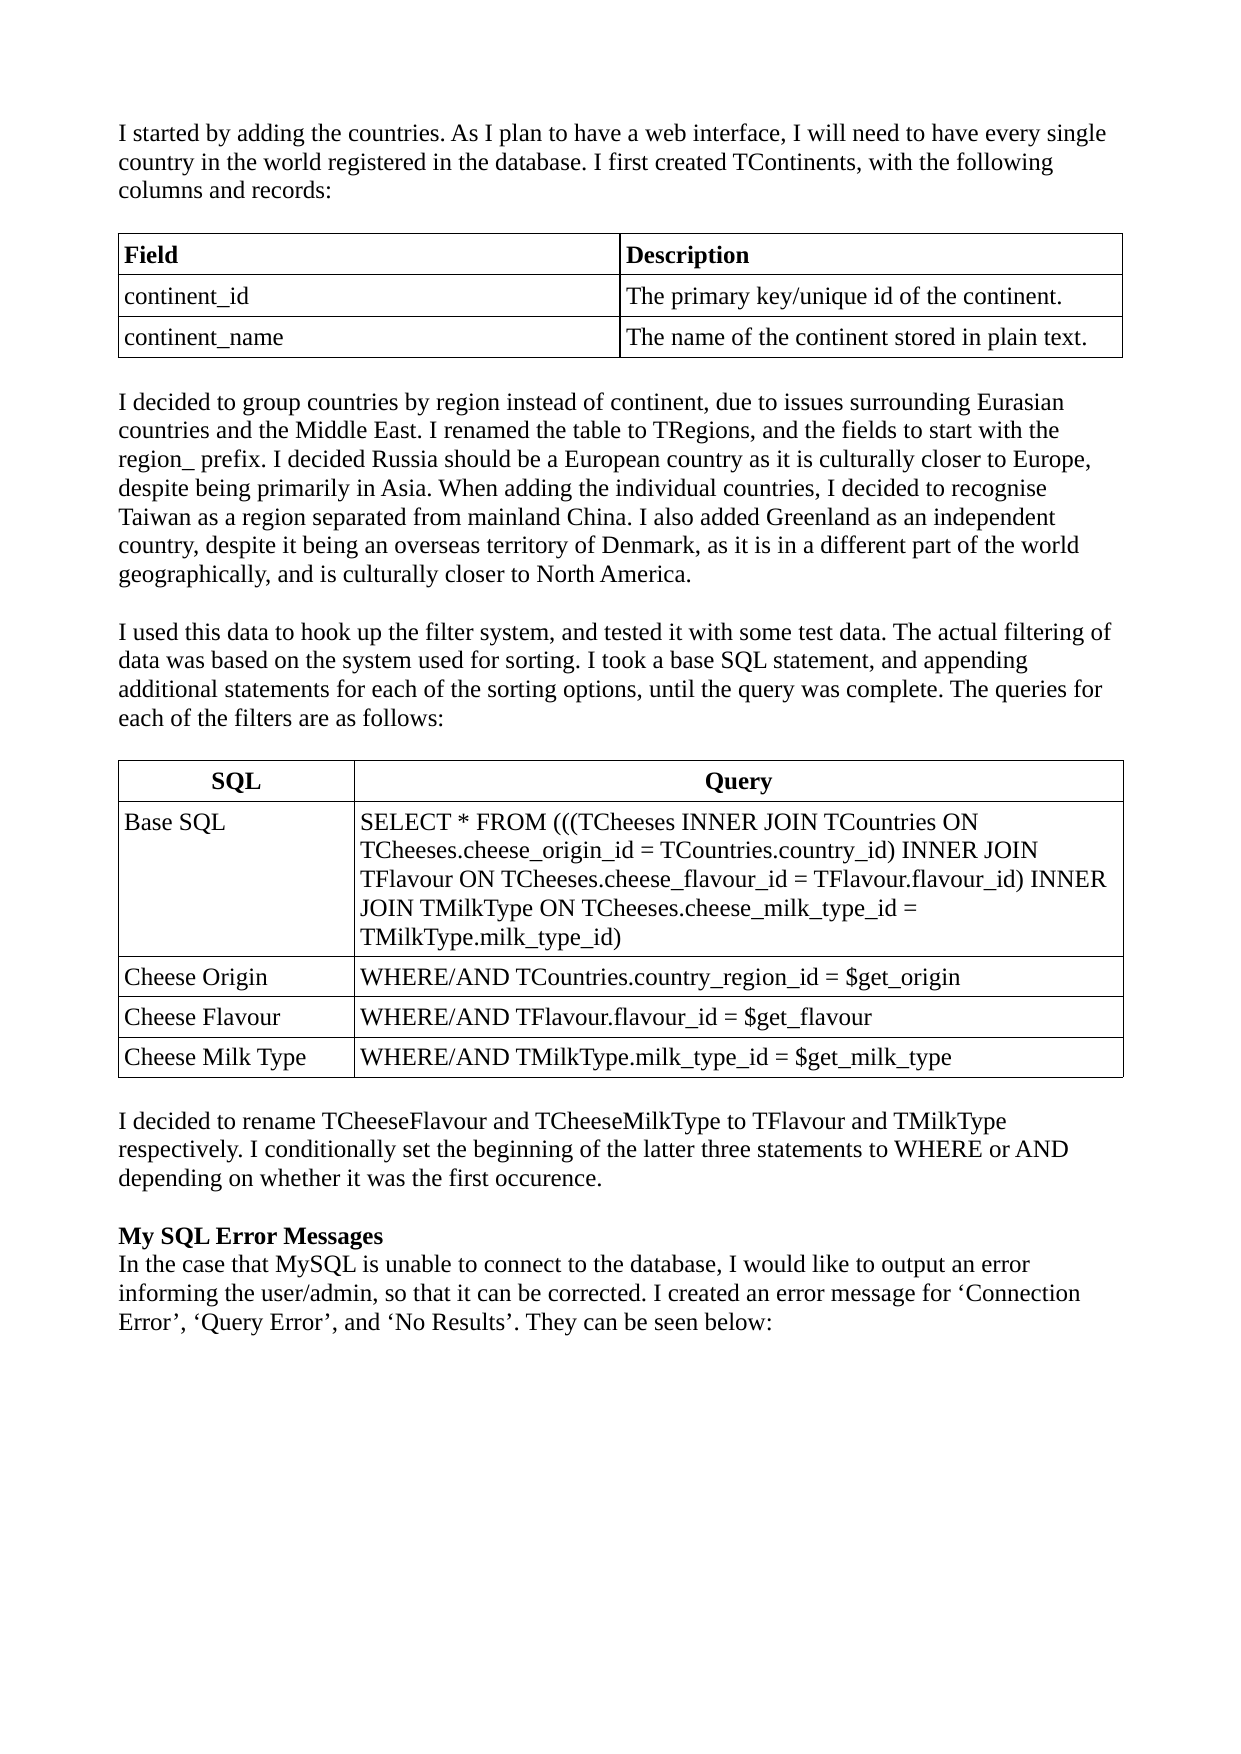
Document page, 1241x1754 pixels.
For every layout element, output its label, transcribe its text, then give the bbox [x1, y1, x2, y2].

table_cell The name of the continent stored in plain text. [621, 317, 1122, 357]
table_cell Base SQL [119, 802, 354, 956]
table_header Query [355, 761, 1123, 801]
table_cell Cheese Flavour [119, 997, 354, 1037]
table_cell WHERE/AND TCountries.country_region_id = $get_origin [355, 957, 1123, 996]
text In the case that MySQL is unable to connect to the database, I would like to output an error informing the user/admin, so that it can be corrected. I created an error message for ‘Connection Error’, ‘Query Error’, and ‘No Results’. They can be seen below: [118, 1249, 1122, 1336]
text I decided to rename TCheeseFlavour and TCheeseMilkType to TFlavour and TMilkType respectively. I conditionally set the beginning of the latter three statements to WHERE or AND depending on whether it was the first occurence. [118, 1106, 1122, 1192]
text I started by adding the countries. As I plan to have a web interface, I will need to have every single country in the world registered in the database. I first created TContinents, with the following columns and records: [118, 118, 1122, 204]
table_cell WHERE/AND TFlavour.flavour_id = $get_flavour [355, 997, 1123, 1037]
text I used this data to hook up the filter system, and tested it with some test data. The actual filtering of data was based on the system used for sorting. I took a base SQL statement, and appending additional statements for each of the sorting options, until the query was complete. The queries for each of the filters are as follows: [118, 617, 1122, 732]
text My SQL Error Messages [118, 1221, 1122, 1249]
table_cell WHERE/AND TMilkType.milk_type_id = $get_milk_type [355, 1038, 1123, 1077]
table_cell The primary key/unique id of the continent. [621, 275, 1122, 316]
table_header Description [621, 234, 1122, 274]
table_header Field [119, 234, 619, 274]
table_header SQL [119, 761, 354, 801]
table_cell continent_name [119, 317, 619, 357]
text I decided to group countries by region instead of continent, due to issues surrounding Eurasian countries and the Middle East. I renamed the table to TRegions, and the fields to start with the region_ prefix. I decided Russia should be a European country as it is culturally closer to Europe, despite being primarily in Asia. When adding the individual countries, I decided to recognise Taiwan as a region separated from mainland China. I also added Greenland as an independent country, despite it being an overseas territory of Denmark, as it is in a different part of the world geographically, and is culturally closer to North America. [118, 387, 1122, 588]
table_cell SELECT * FROM (((TCheeses INNER JOIN TCountries ON TCheeses.cheese_origin_id = TCountries.country_id) INNER JOIN TFlavour ON TCheeses.cheese_flavour_id = TFlavour.flavour_id) INNER JOIN TMilkType ON TCheeses.cheese_milk_type_id = TMilkType.milk_type_id) [355, 802, 1123, 956]
table_cell continent_id [119, 275, 619, 316]
table_cell Cheese Origin [119, 957, 354, 996]
table_cell Cheese Milk Type [119, 1038, 354, 1077]
